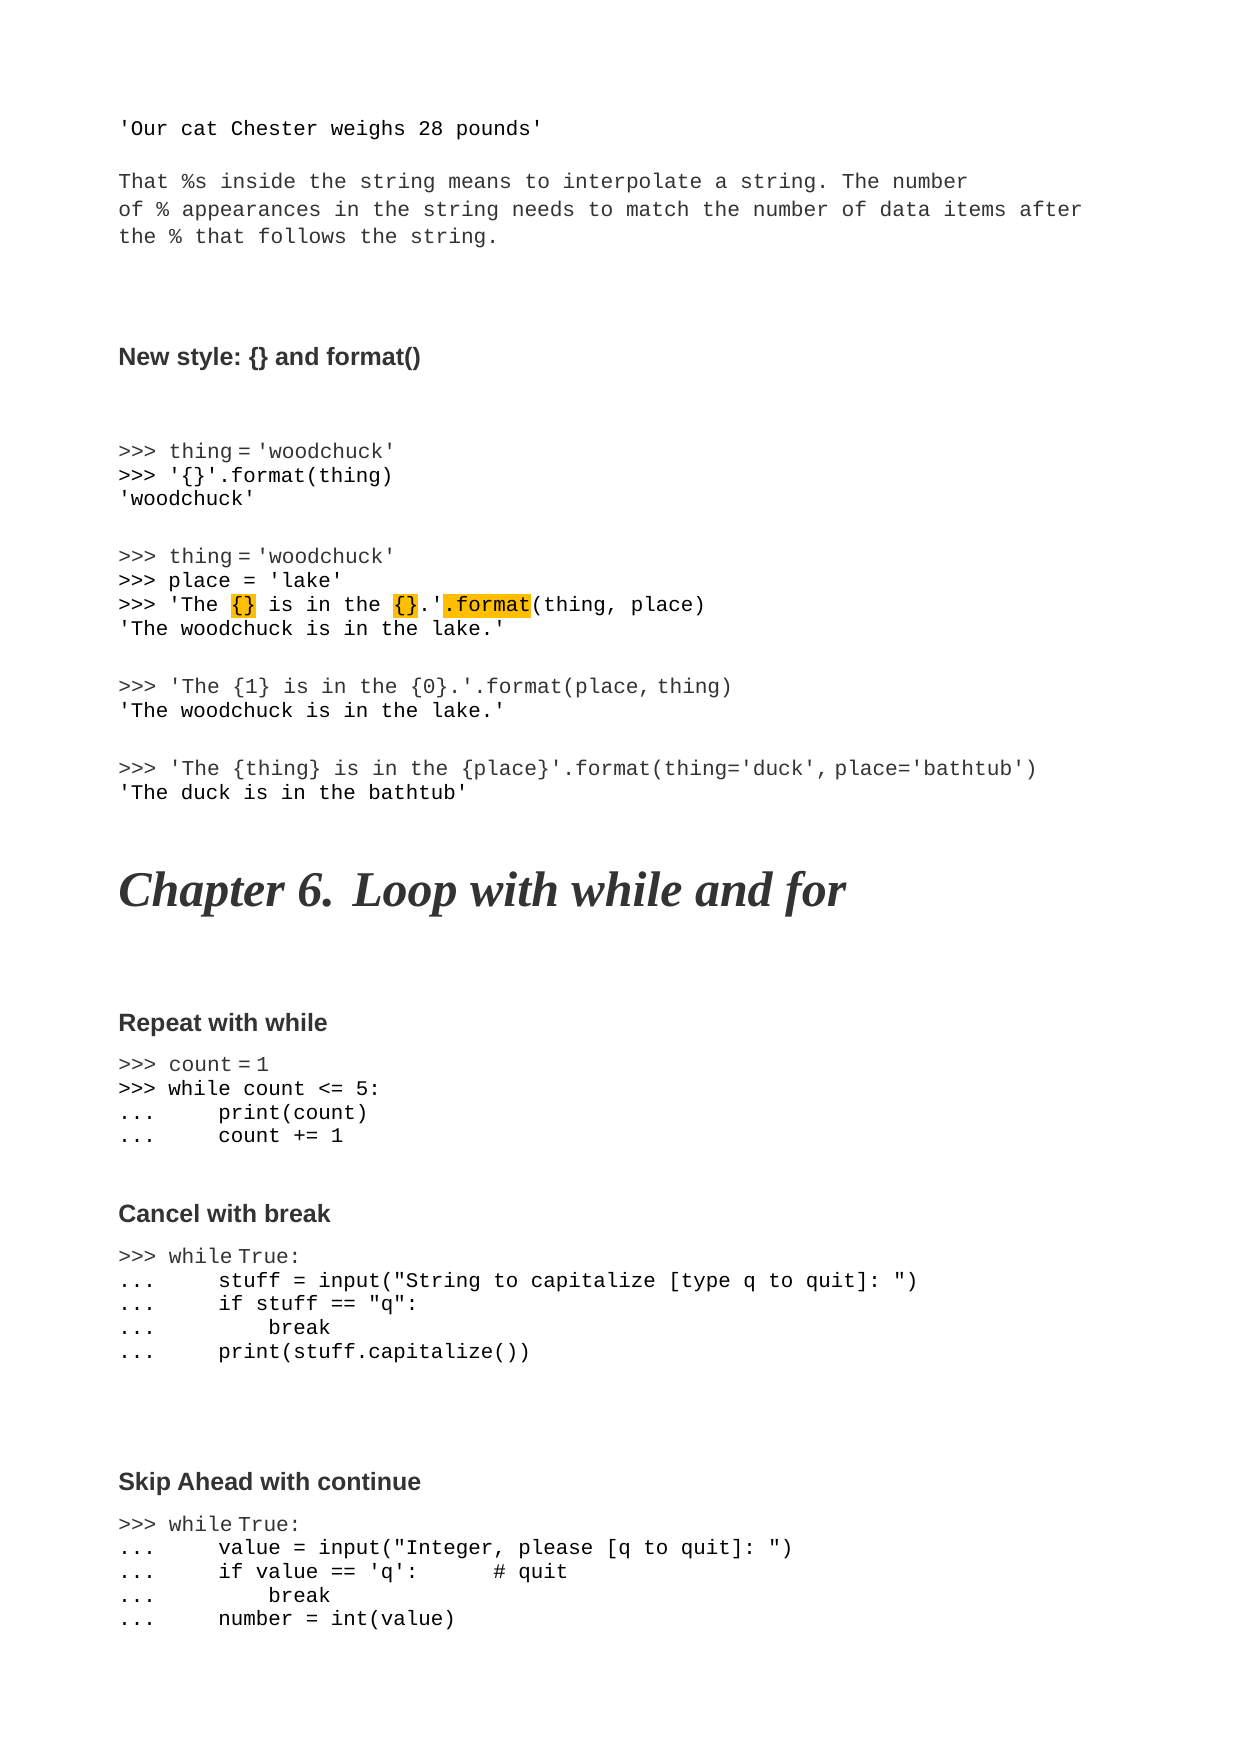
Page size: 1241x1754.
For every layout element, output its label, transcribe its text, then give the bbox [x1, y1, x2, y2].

text ... if stuff == "q": [118, 1293, 1122, 1317]
text That %s inside the string means to interpolate a string. The number of % appearances in the string needs to match the number of data items after the % that follows the string. [118, 171, 1122, 250]
text >>> thing = 'woodchuck' [118, 436, 1122, 464]
text 'Our cat Chester weighs 28 pounds' [118, 118, 1122, 142]
text 'woodchuck' [118, 488, 1122, 512]
text >>> 'The {thing} is in the {place}'.format(thing='duck', place='bathtub') [118, 753, 1122, 782]
text >>> '{}'.format(thing) [118, 464, 1122, 488]
subtitle New style: {} and format() [118, 342, 1122, 371]
subtitle Cancel with break [118, 1199, 1122, 1228]
text ... count += 1 [118, 1126, 1122, 1149]
text ... value = input("Integer, please [q to quit]: ") [118, 1537, 1122, 1561]
text ... stuff = input("String to capitalize [type q to quit]: ") [118, 1270, 1122, 1293]
text ... print(stuff.capitalize()) [118, 1341, 1122, 1364]
subtitle Skip Ahead with continue [118, 1467, 1122, 1496]
text >>> while True: [118, 1241, 1122, 1270]
text ... print(count) [118, 1102, 1122, 1126]
subtitle Repeat with while [118, 1008, 1122, 1037]
text >>> while True: [118, 1508, 1122, 1537]
text ... if value == 'q': # quit [118, 1561, 1122, 1585]
text 'The woodchuck is in the lake.' [118, 618, 1122, 641]
text ... number = int(value) [118, 1608, 1122, 1632]
text 'The woodchuck is in the lake.' [118, 700, 1122, 723]
text >>> 'The {} is in the {}.'.format(thing, place) [118, 594, 1122, 618]
text >>> count = 1 [118, 1049, 1122, 1078]
text ... break [118, 1317, 1122, 1341]
text 'The duck is in the bathtub' [118, 782, 1122, 805]
text >>> place = 'lake' [118, 570, 1122, 594]
subtitle Chapter 6. Loop with while and for [118, 860, 1122, 917]
text >>> while count <= 5: [118, 1078, 1122, 1102]
text ... break [118, 1585, 1122, 1608]
text >>> thing = 'woodchuck' [118, 541, 1122, 570]
text >>> 'The {1} is in the {0}.'.format(place, thing) [118, 671, 1122, 700]
